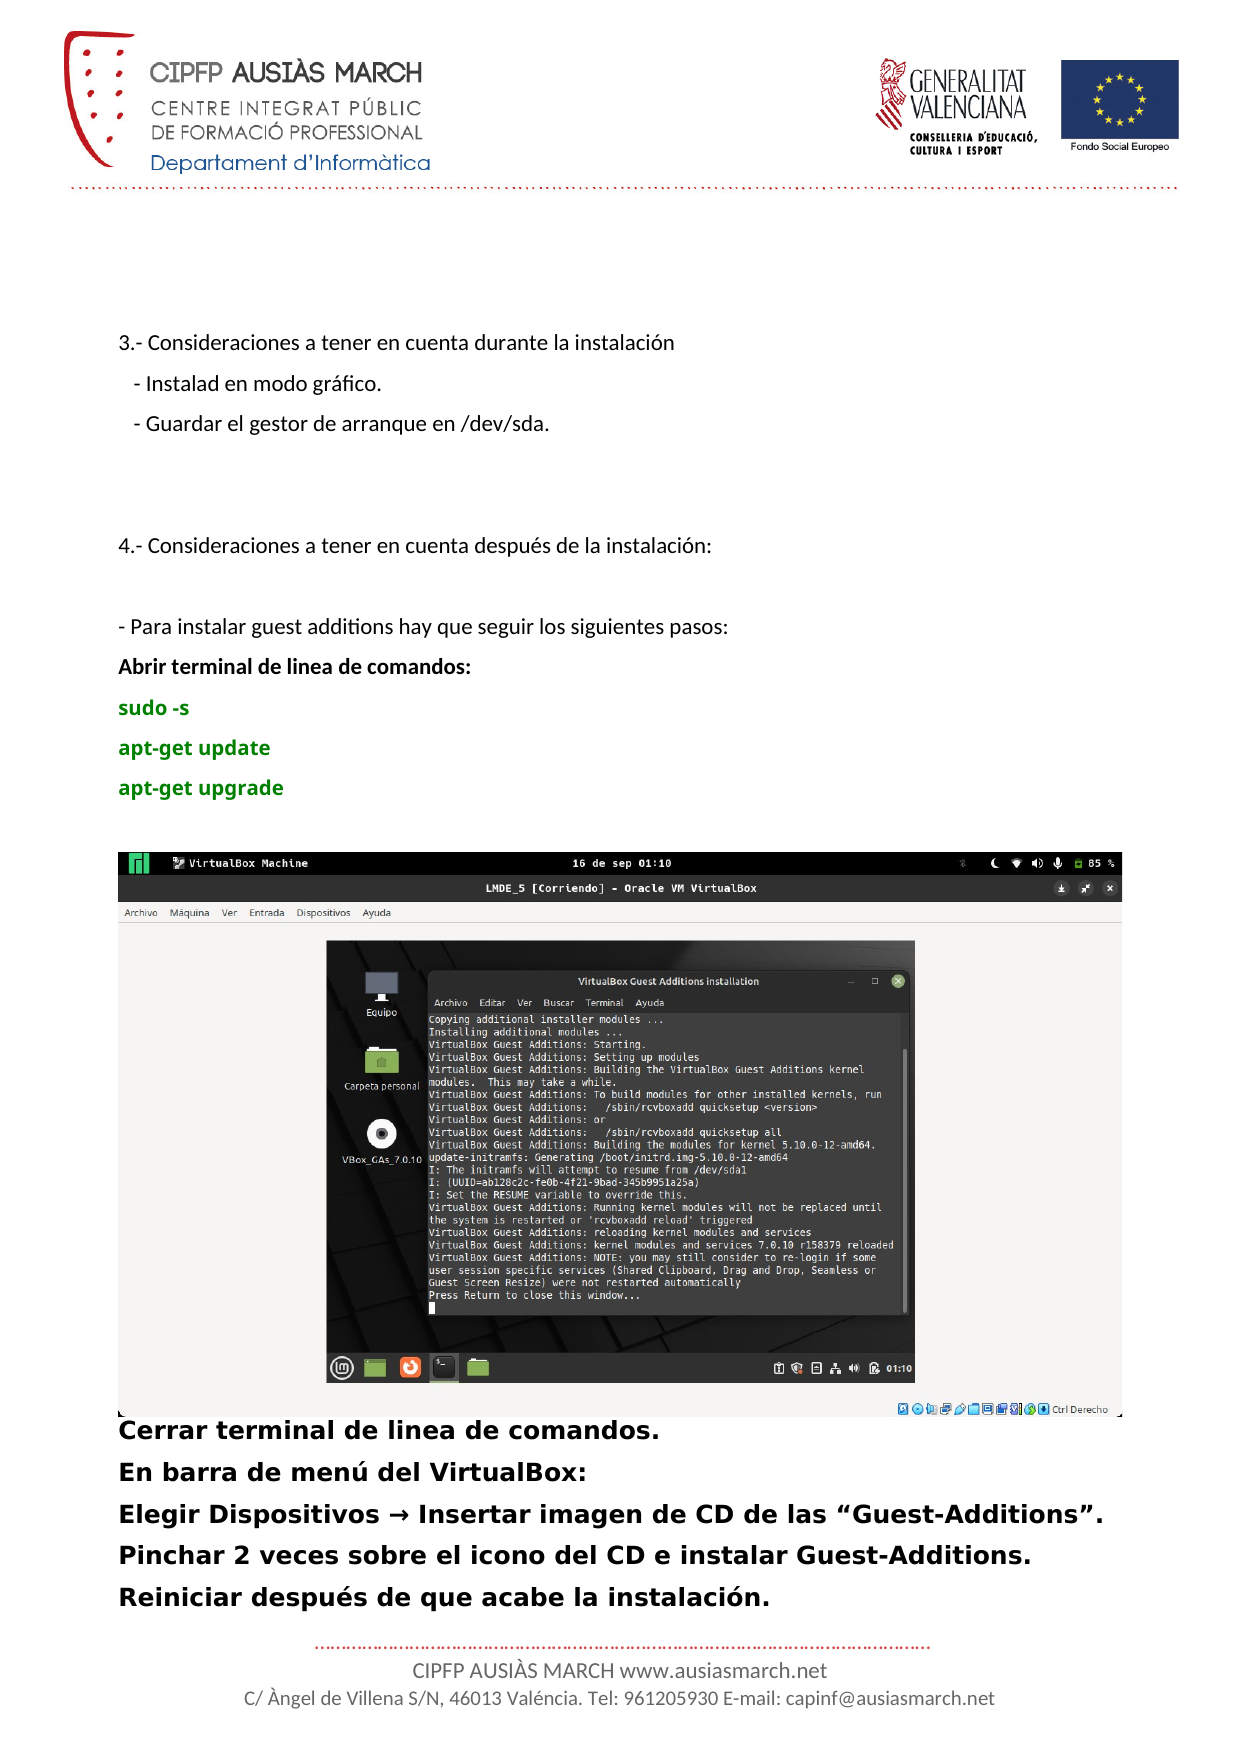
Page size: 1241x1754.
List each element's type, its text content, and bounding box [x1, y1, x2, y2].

list - Guardar el gestor de arranque en /dev/sda. [118, 409, 1122, 437]
text 4.- Consideraciones a tener en cuenta después de la instalación: [118, 531, 1122, 559]
picture [57, 25, 1185, 194]
text - Instalad en modo gráfico. [118, 369, 1122, 397]
text apt-get upgrade [118, 774, 1122, 801]
text Reiniciar después de que acabe la instalación. [118, 1583, 1122, 1612]
text - Para instalar guest additions hay que seguir los siguientes pasos: [118, 612, 1122, 640]
text Pinchar 2 veces sobre el icono del CD e instalar Guest-Additions. [118, 1541, 1122, 1571]
text Elegir Dispositivos → Insertar imagen de CD de las “Guest-Additions”. [118, 1500, 1122, 1529]
text En barra de menú del VirtualBox: [118, 1458, 1122, 1487]
text apt-get update [118, 733, 1122, 761]
text Abrir terminal de linea de comandos: [118, 652, 1122, 681]
text Cerrar terminal de linea de comandos. [118, 1417, 1122, 1446]
text 3.- Consideraciones a tener en cuenta durante la instalación [118, 328, 1122, 356]
picture [118, 852, 1123, 1417]
text sudo -s [118, 693, 1122, 721]
